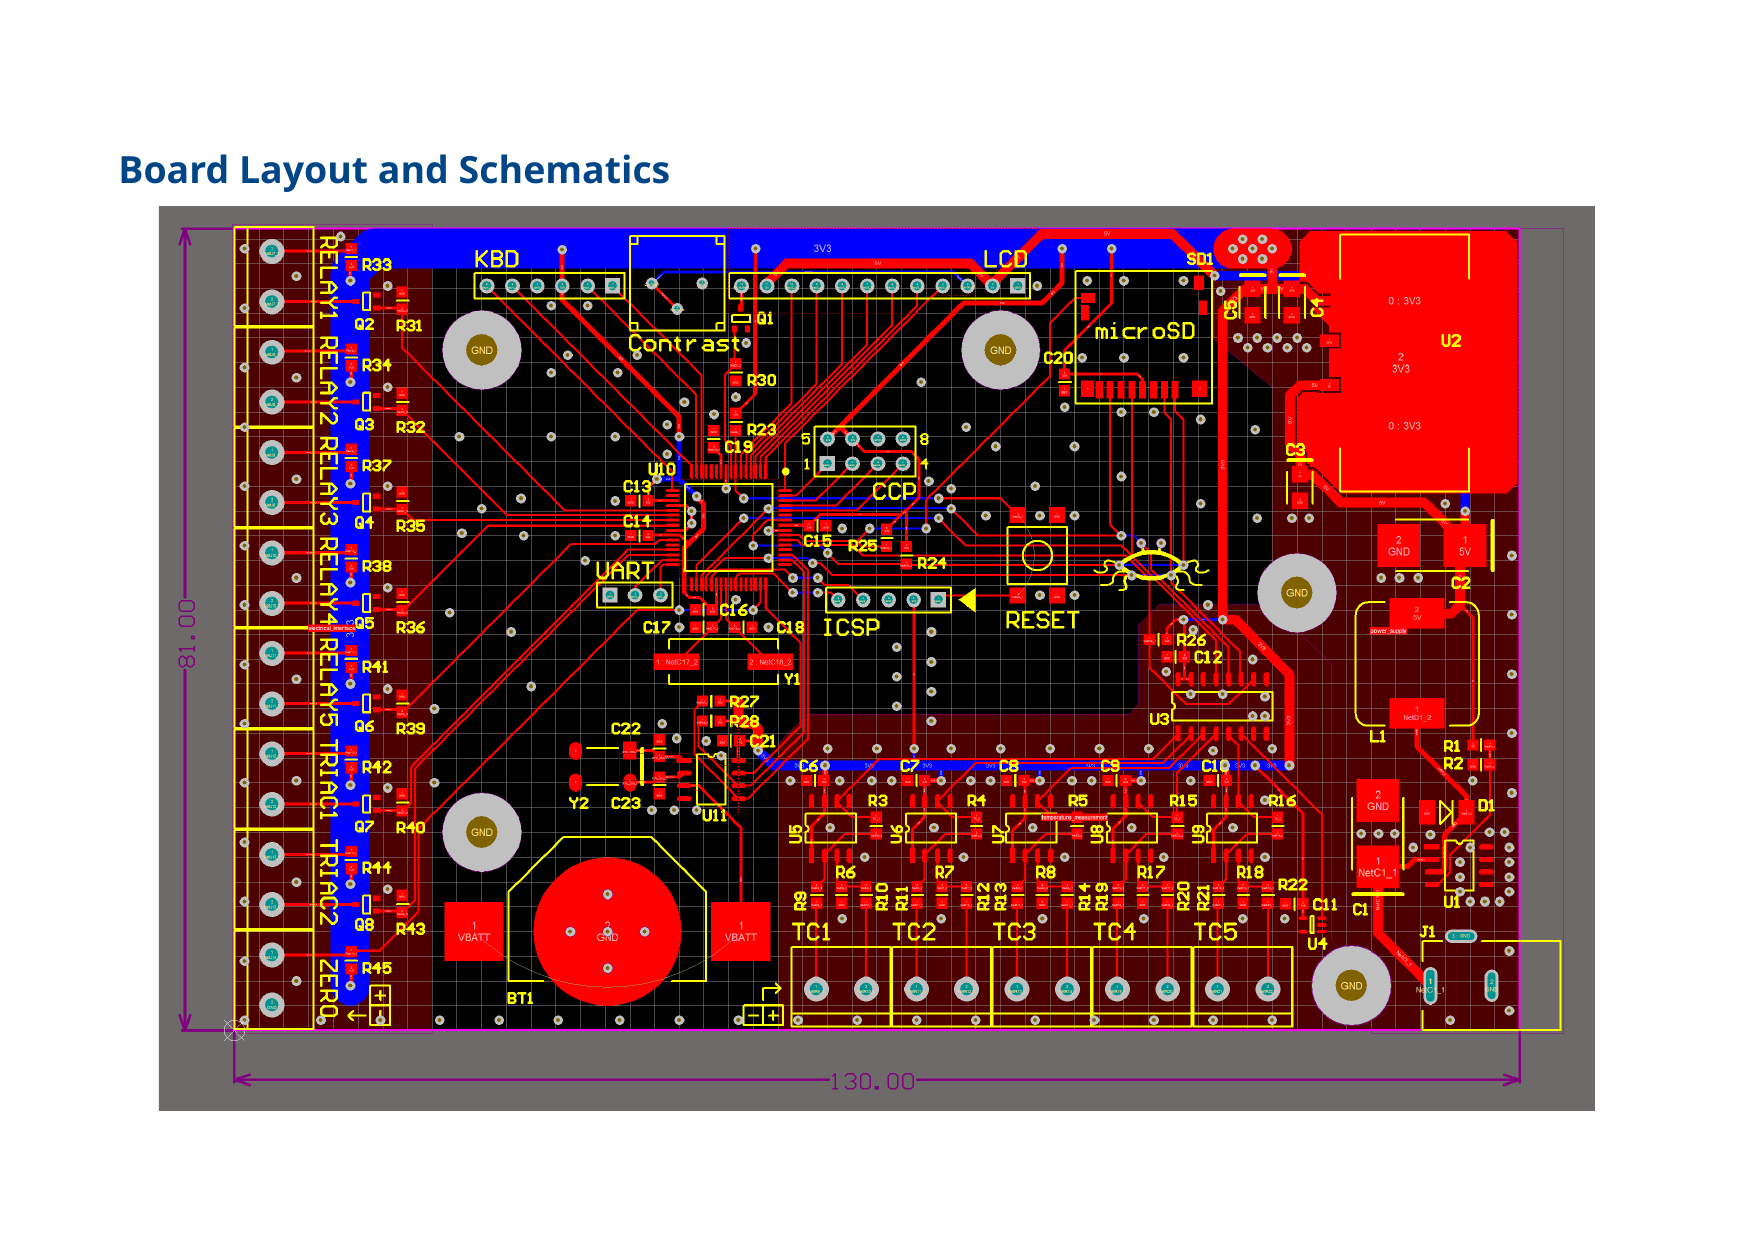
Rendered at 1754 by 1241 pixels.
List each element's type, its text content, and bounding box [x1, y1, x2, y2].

picture [158, 206, 1595, 1111]
subtitle Board Layout and Schematics [118, 143, 1636, 194]
